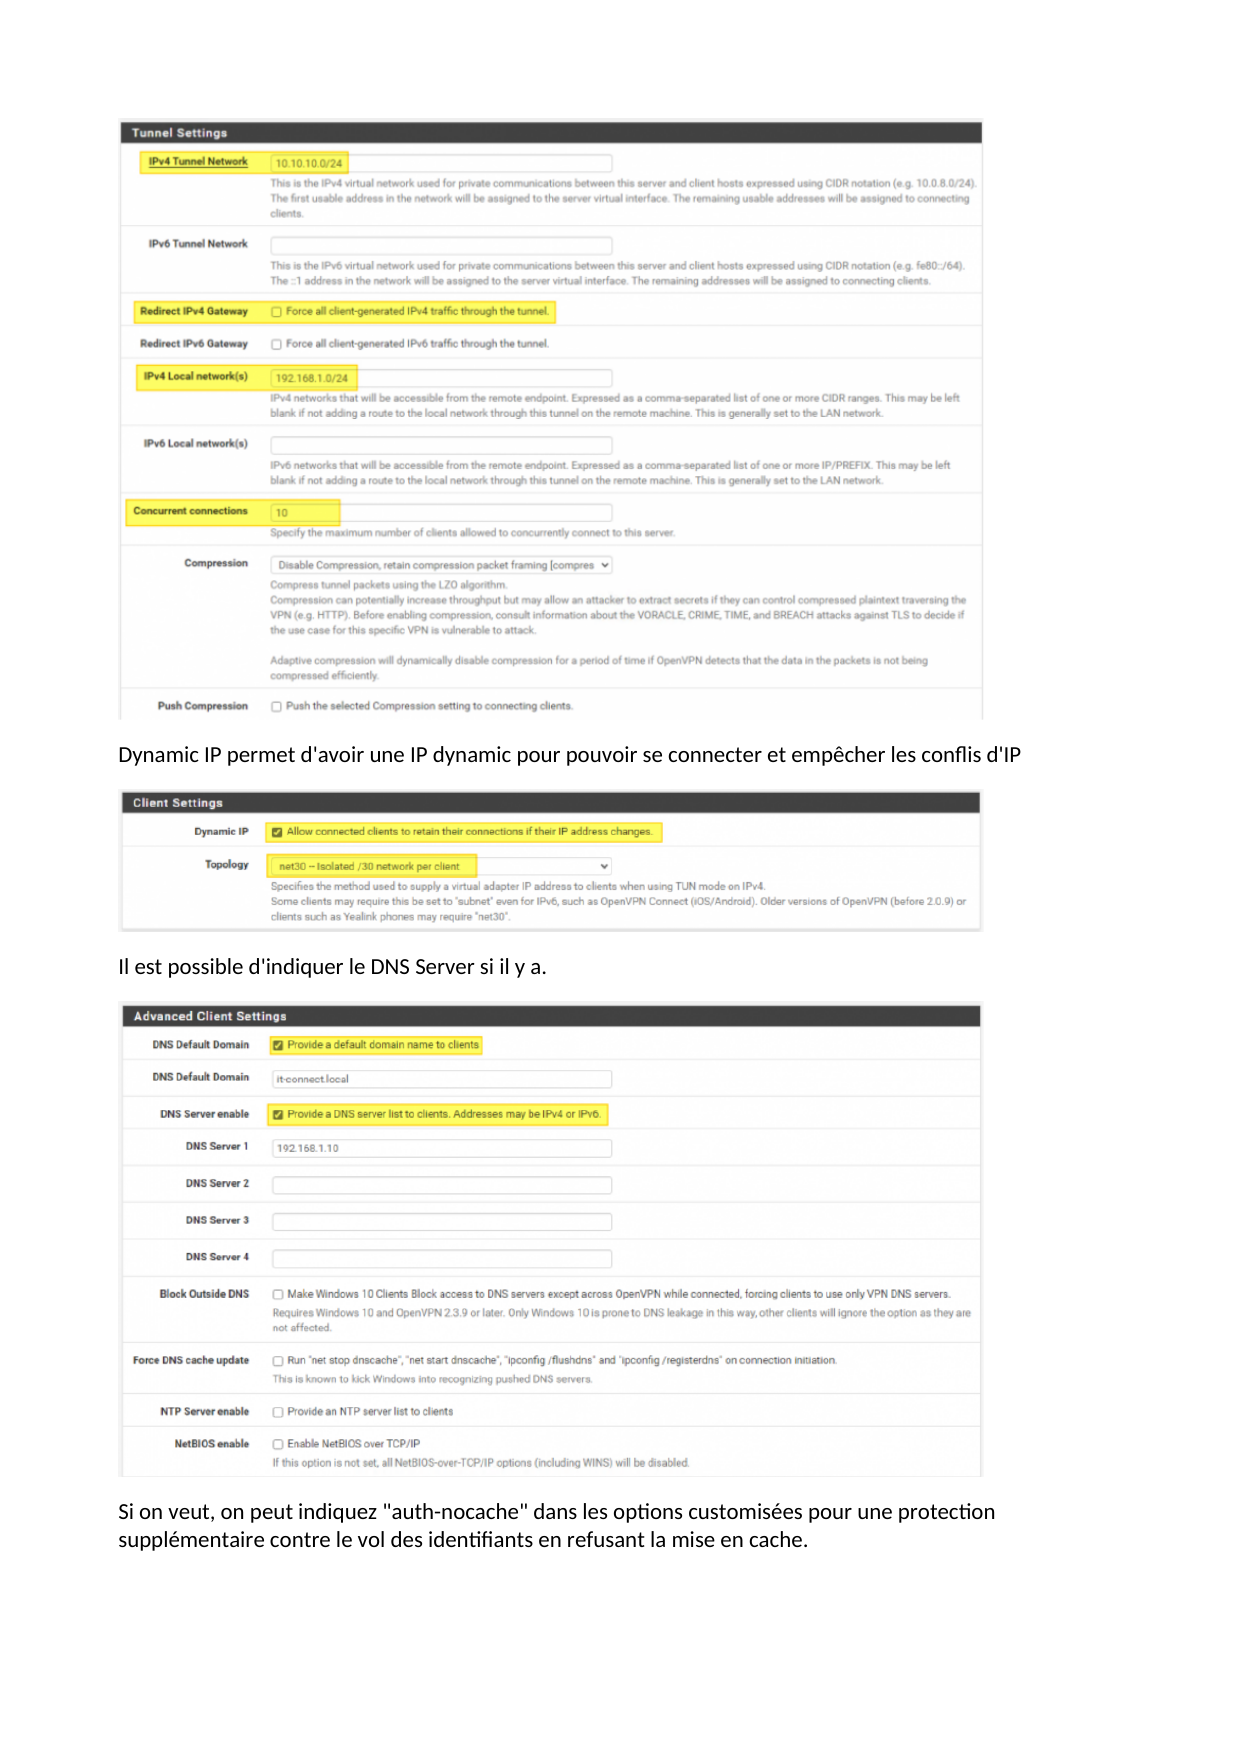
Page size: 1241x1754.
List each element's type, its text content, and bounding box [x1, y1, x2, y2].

text Dynamic IP permet d'avoir une IP dynamic pour pouvoir se connecter et empêcher les conflis d'IP [118, 741, 1122, 768]
text Il est possible d'indiquer le DNS Server si il y a. [118, 952, 1122, 980]
text Si on veut, on peut indiquez "auth-nocache" dans les options customisées pour une protection supplémentaire contre le vol des identifiants en refusant la mise en cache. [118, 1497, 1122, 1553]
